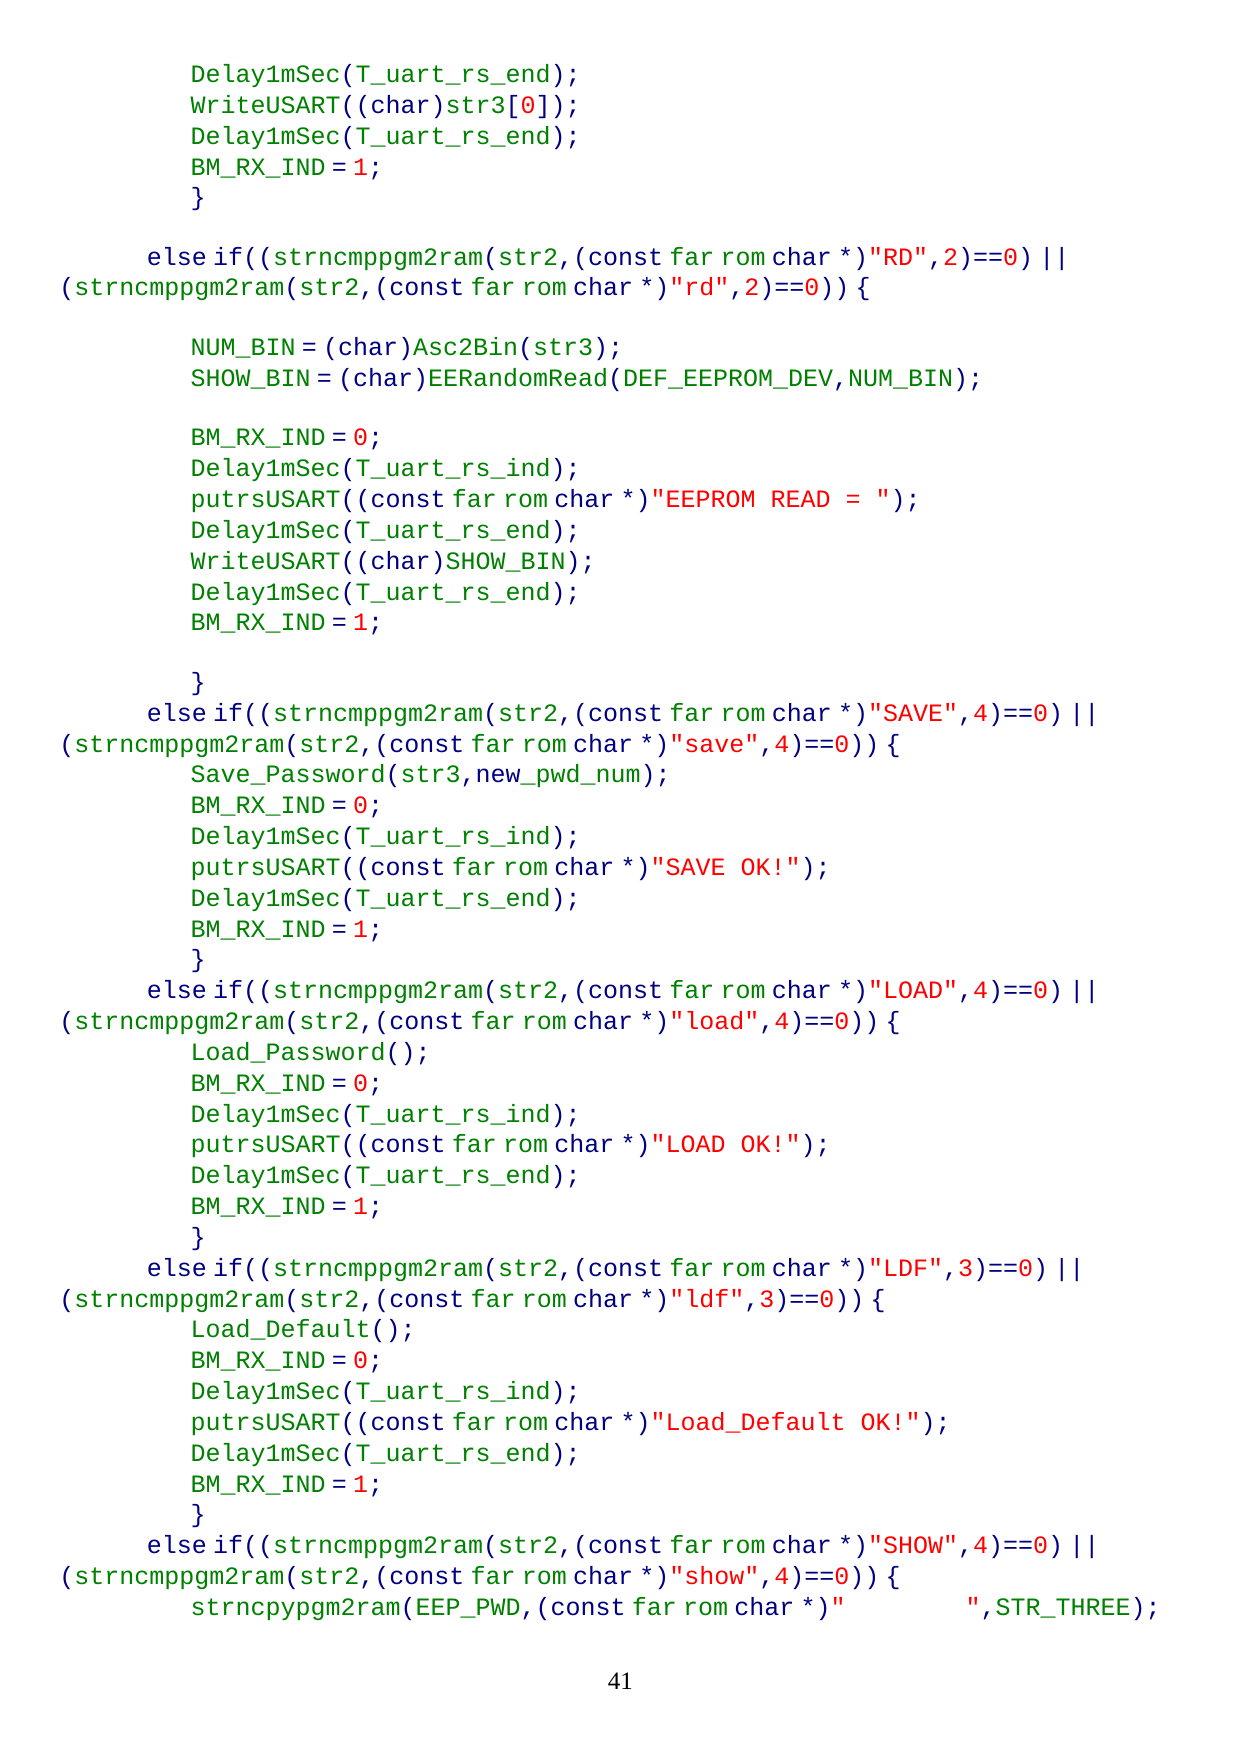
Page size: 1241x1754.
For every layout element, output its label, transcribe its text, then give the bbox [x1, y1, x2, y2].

text BM_RX_IND = 0; [59, 1068, 1181, 1099]
text else if((strncmppgm2ram(str2,(const far rom char *)"RD",2)==0) || (strncmppgm2ram(str2,(const far rom char *)"rd",2)==0)) { [59, 242, 1181, 303]
text else if((strncmppgm2ram(str2,(const far rom char *)"LDF",3)==0) || (strncmppgm2ram(str2,(const far rom char *)"ldf",3)==0)) { [59, 1253, 1181, 1314]
text Load_Default(); [59, 1314, 1181, 1345]
text SHOW_BIN = (char)EERandomRead(DEF_EEPROM_DEV,NUM_BIN); [59, 363, 1181, 394]
text BM_RX_IND = 0; [59, 422, 1181, 453]
text } [59, 667, 1181, 698]
text Delay1mSec(T_uart_rs_ind); [59, 453, 1181, 484]
text Delay1mSec(T_uart_rs_end); [59, 1160, 1181, 1191]
text else if((strncmppgm2ram(str2,(const far rom char *)"LOAD",4)==0) || (strncmppgm2ram(str2,(const far rom char *)"load",4)==0)) { [59, 975, 1181, 1037]
text BM_RX_IND = 0; [59, 790, 1181, 821]
text BM_RX_IND = 1; [59, 1469, 1181, 1499]
text else if((strncmppgm2ram(str2,(const far rom char *)"SHOW",4)==0) || (strncmppgm2ram(str2,(const far rom char *)"show",4)==0)) { [59, 1530, 1181, 1592]
text BM_RX_IND = 1; [59, 1191, 1181, 1222]
text Delay1mSec(T_uart_rs_end); [59, 1438, 1181, 1469]
text Delay1mSec(T_uart_rs_end); [59, 883, 1181, 914]
text Save_Password(str3,new_pwd_num); [59, 759, 1181, 790]
text BM_RX_IND = 1; [59, 607, 1181, 638]
text strncpypgm2ram(EEP_PWD,(const far rom char *)" ",STR_THREE); [59, 1592, 1181, 1623]
text putrsUSART((const far rom char *)"SAVE OK!"); [59, 852, 1181, 883]
text Delay1mSec(T_uart_rs_ind); [59, 1376, 1181, 1407]
text BM_RX_IND = 1; [59, 914, 1181, 944]
text Delay1mSec(T_uart_rs_end); [59, 121, 1181, 152]
text putrsUSART((const far rom char *)"EEPROM READ = "); [59, 484, 1181, 515]
text Delay1mSec(T_uart_rs_ind); [59, 1099, 1181, 1129]
text Load_Password(); [59, 1037, 1181, 1068]
text Delay1mSec(T_uart_rs_end); [59, 59, 1181, 90]
text NUM_BIN = (char)Asc2Bin(str3); [59, 332, 1181, 363]
text WriteUSART((char)str3[0]); [59, 90, 1181, 121]
text } [59, 1222, 1181, 1253]
text else if((strncmppgm2ram(str2,(const far rom char *)"SAVE",4)==0) || (strncmppgm2ram(str2,(const far rom char *)"save",4)==0)) { [59, 698, 1181, 759]
text } [59, 1499, 1181, 1530]
text putrsUSART((const far rom char *)"Load_Default OK!"); [59, 1407, 1181, 1438]
text putrsUSART((const far rom char *)"LOAD OK!"); [59, 1129, 1181, 1160]
text BM_RX_IND = 0; [59, 1345, 1181, 1376]
text } [59, 182, 1181, 213]
text WriteUSART((char)SHOW_BIN); [59, 546, 1181, 577]
text BM_RX_IND = 1; [59, 152, 1181, 182]
text Delay1mSec(T_uart_rs_end); [59, 515, 1181, 546]
text } [59, 944, 1181, 975]
text Delay1mSec(T_uart_rs_ind); [59, 821, 1181, 852]
text Delay1mSec(T_uart_rs_end); [59, 577, 1181, 607]
